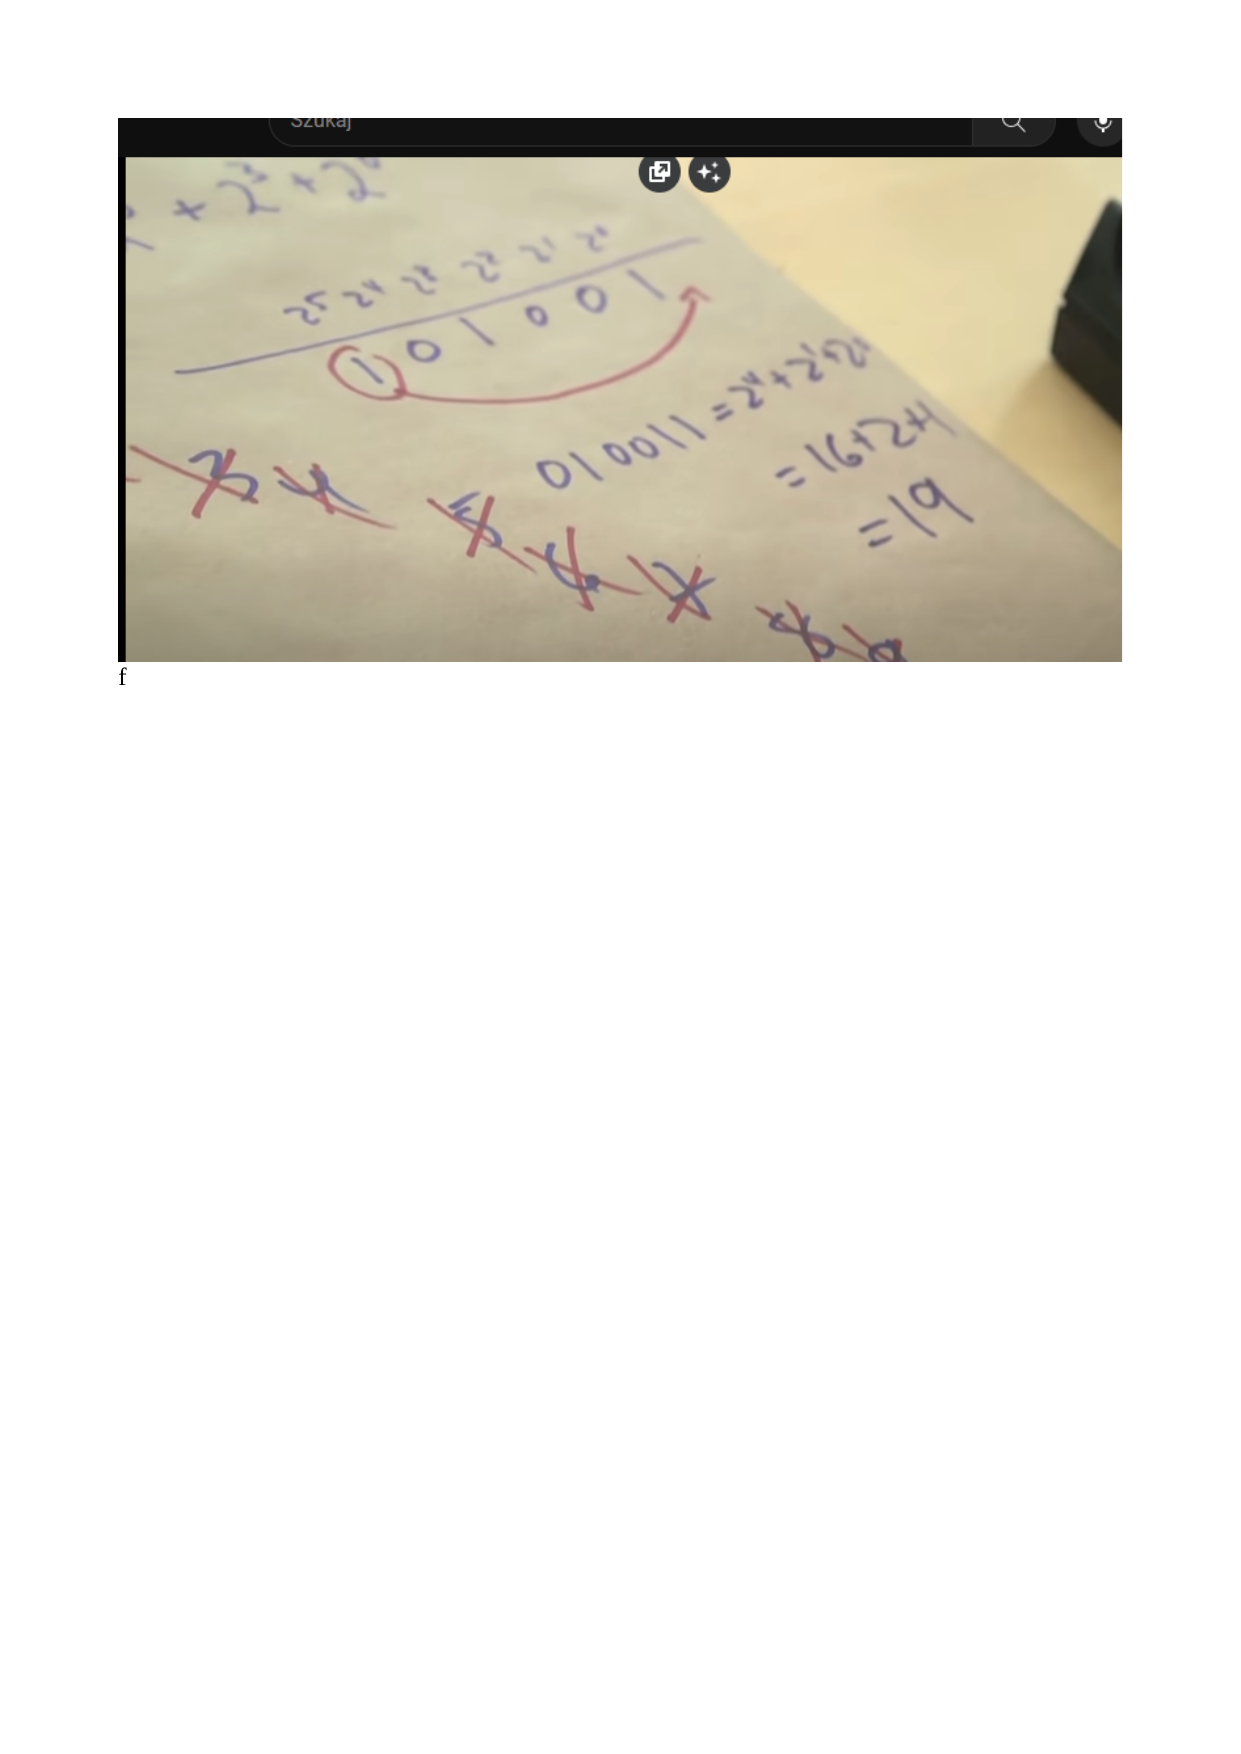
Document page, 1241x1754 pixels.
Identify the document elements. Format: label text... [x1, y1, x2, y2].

picture [118, 118, 1123, 662]
text f [118, 662, 1122, 691]
